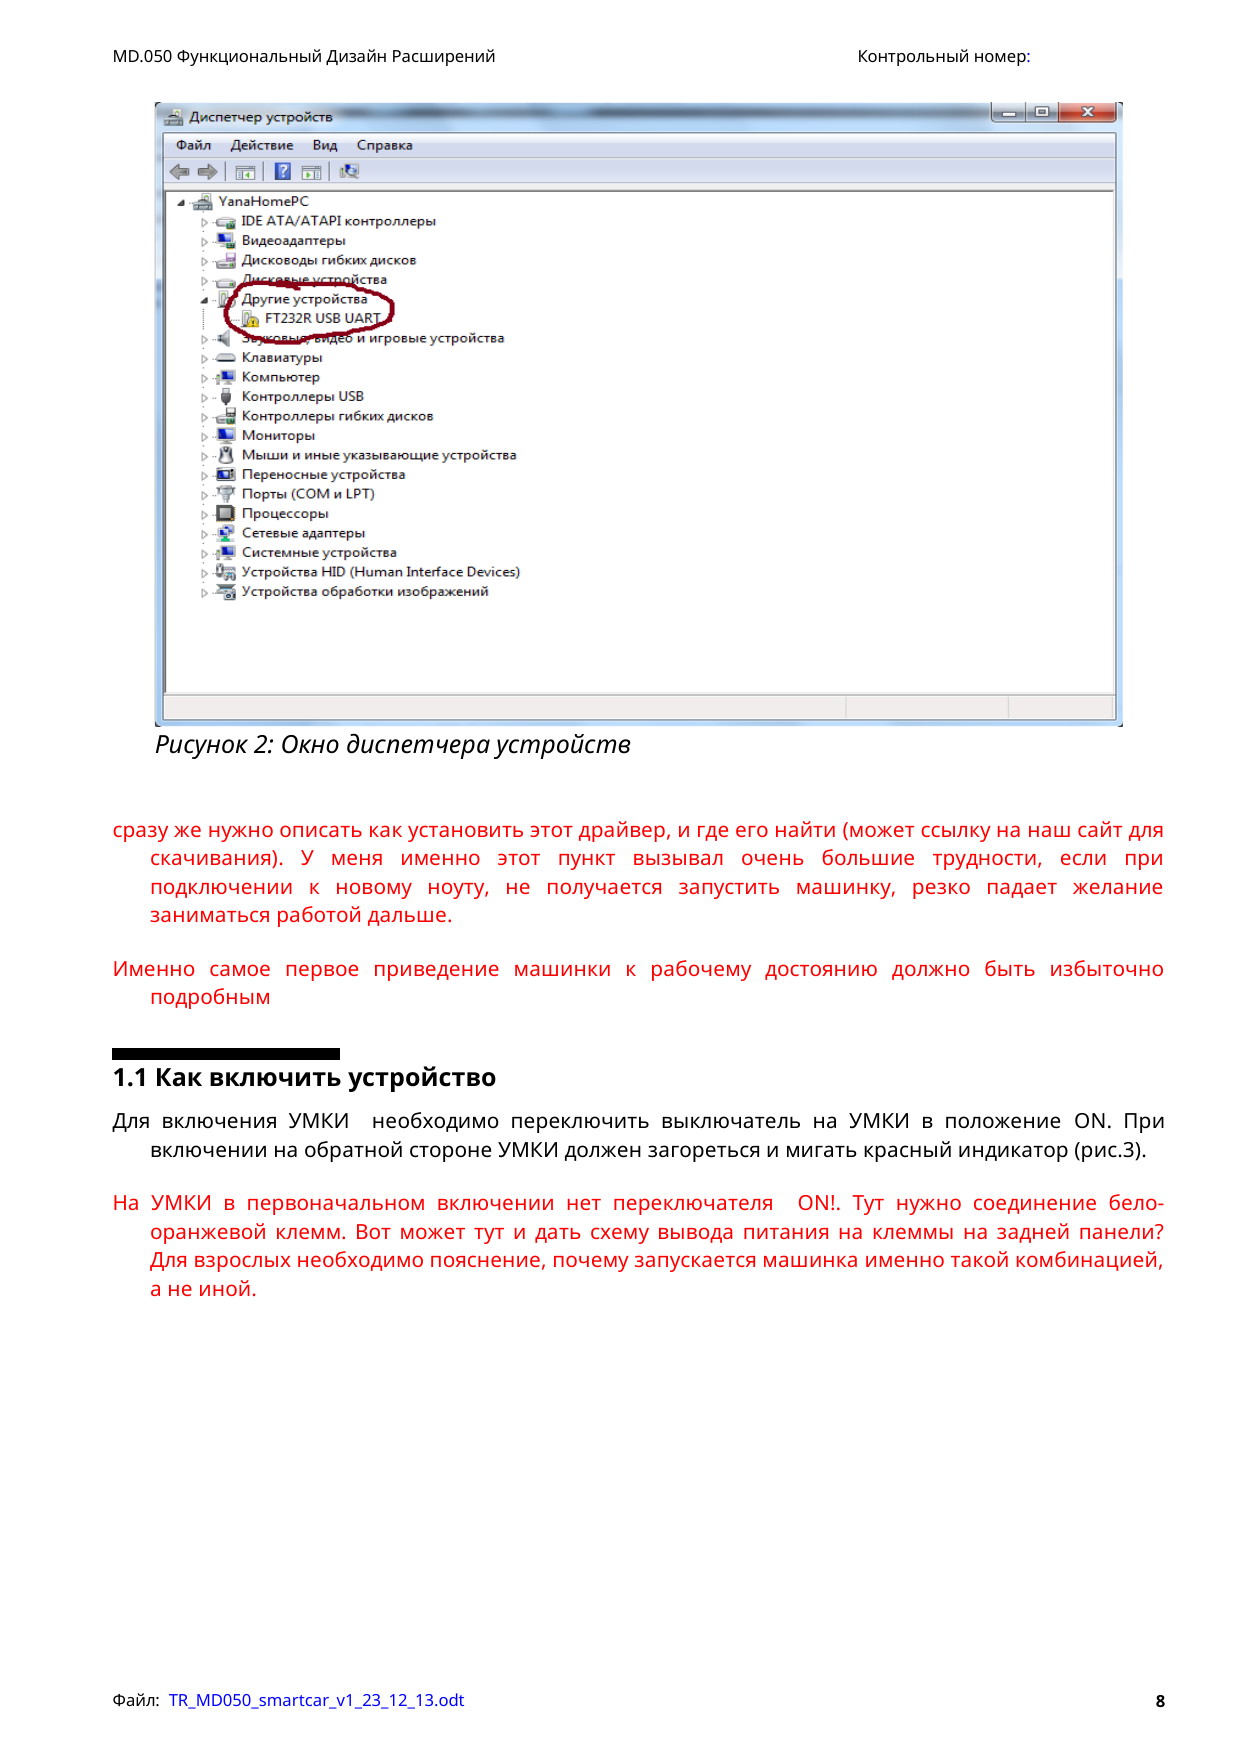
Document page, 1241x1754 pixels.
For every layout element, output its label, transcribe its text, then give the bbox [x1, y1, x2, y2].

picture [154, 102, 1123, 727]
text Именно самое первое приведение машинки к рабочему достоянию должно быть избыточно подробным [112, 954, 1165, 1011]
text сразу же нужно описать как установить этот драйвер, и где его найти (может ссылку на наш сайт для скачивания). У меня именно этот пункт вызывал очень большие трудности, если при подключении к новому ноуту, не получается запустить машинку, резко падает желание заниматься работой дальше. [112, 814, 1165, 929]
subtitle 1.1 Как включить устройство [112, 1060, 1165, 1094]
text На УМКИ в первоначальном включении нет переключателя ON!. Тут нужно соединение бело-оранжевой клемм. Вот может тут и дать схему вывода питания на клеммы на задней панели? Для взрослых необходимо пояснение, почему запускается машинка именно такой комбинацией, а не иной. [112, 1188, 1165, 1302]
text Рисунок 2: Окно диспетчера устройств [154, 727, 1123, 761]
text Для включения УМКИ необходимо переключить выключатель на УМКИ в положение ON. При включении на обратной стороне УМКИ должен загореться и мигать красный индикатор (рис.3). [112, 1106, 1165, 1163]
